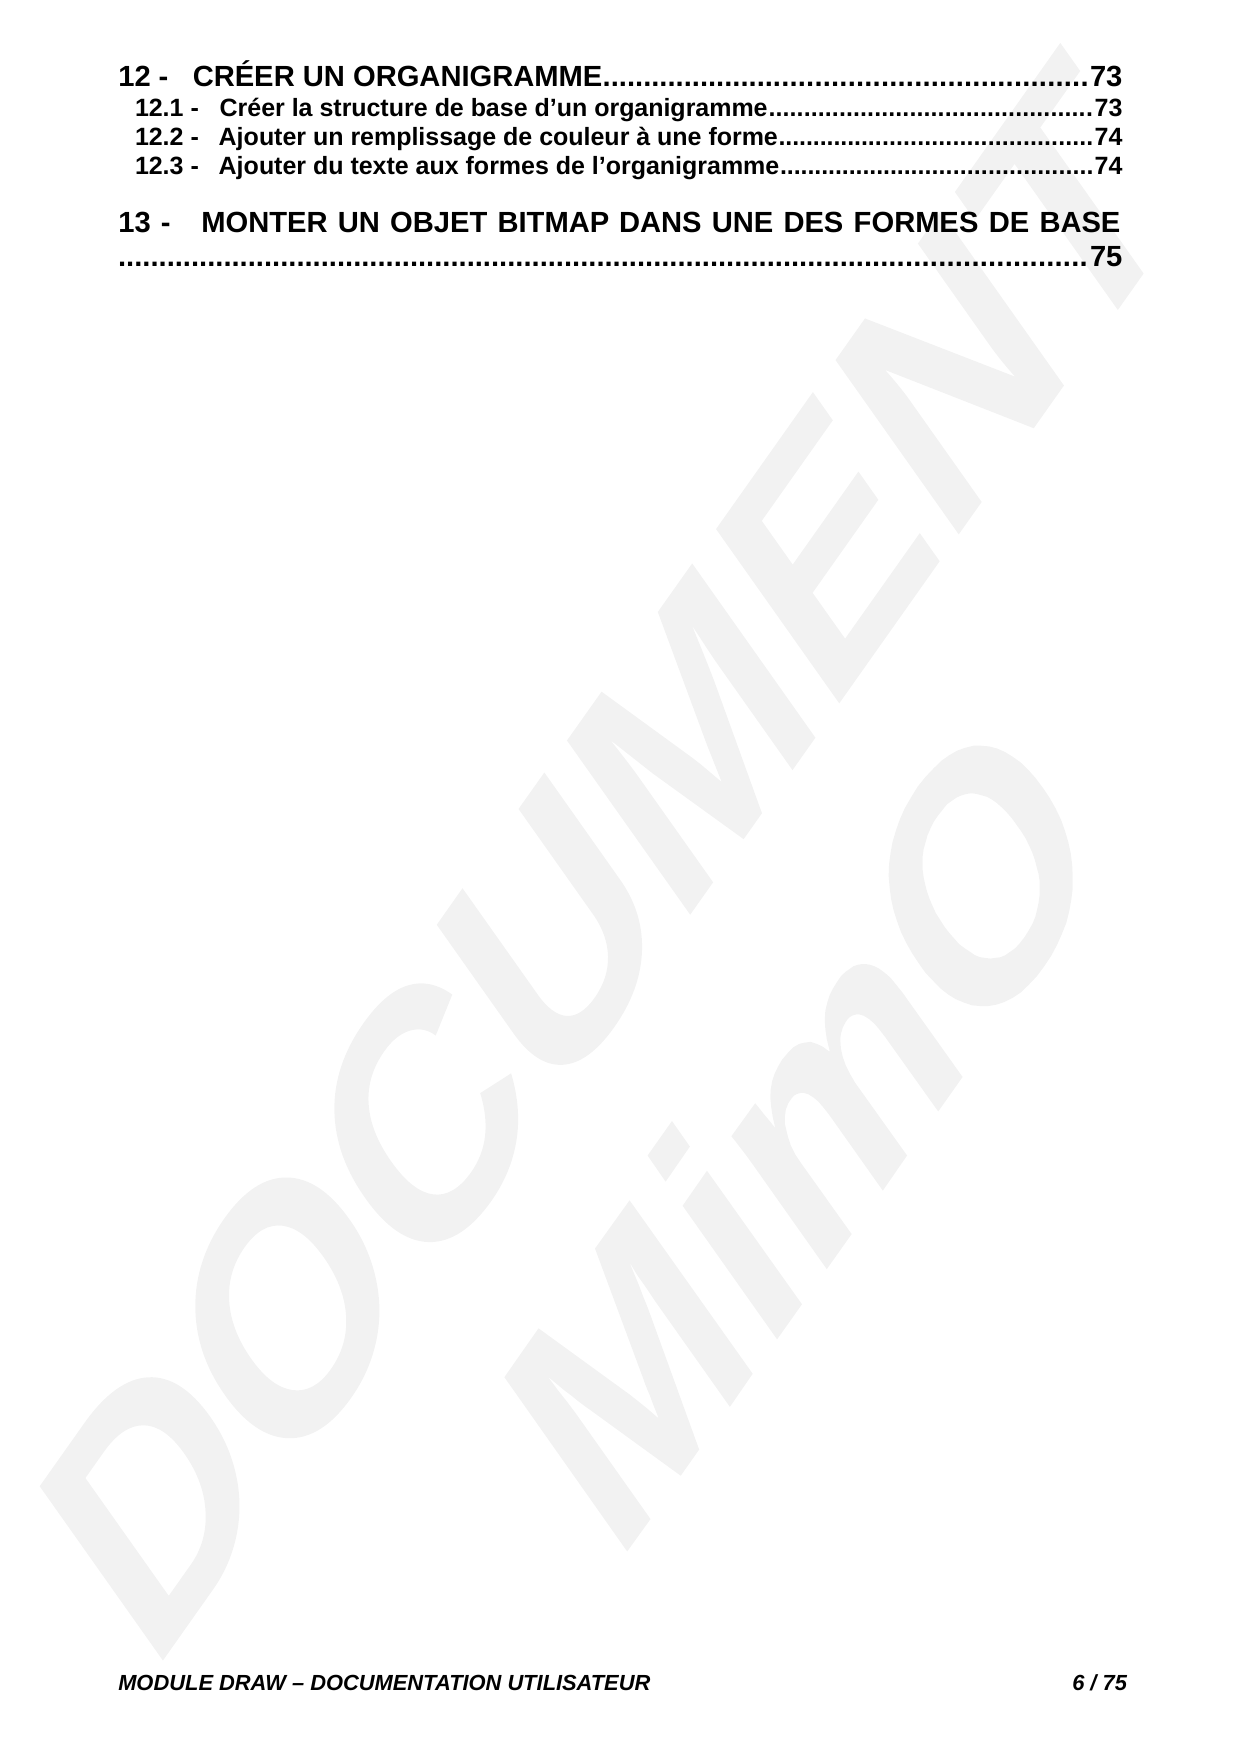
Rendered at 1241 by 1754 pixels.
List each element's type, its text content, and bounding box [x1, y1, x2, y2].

text 12 - créer un organigramme 73 [118, 59, 1122, 93]
text 12.1 - Créer la structure de base d’un organigramme 73 [135, 93, 1122, 122]
text 12.2 - Ajouter un remplissage de couleur à une forme 74 [135, 122, 1122, 151]
text 13 - Monter un objet bitmap dans une des formes de base 75 [118, 205, 1122, 272]
text 12.3 - Ajouter du texte aux formes de l’organigramme 74 [135, 151, 1122, 179]
